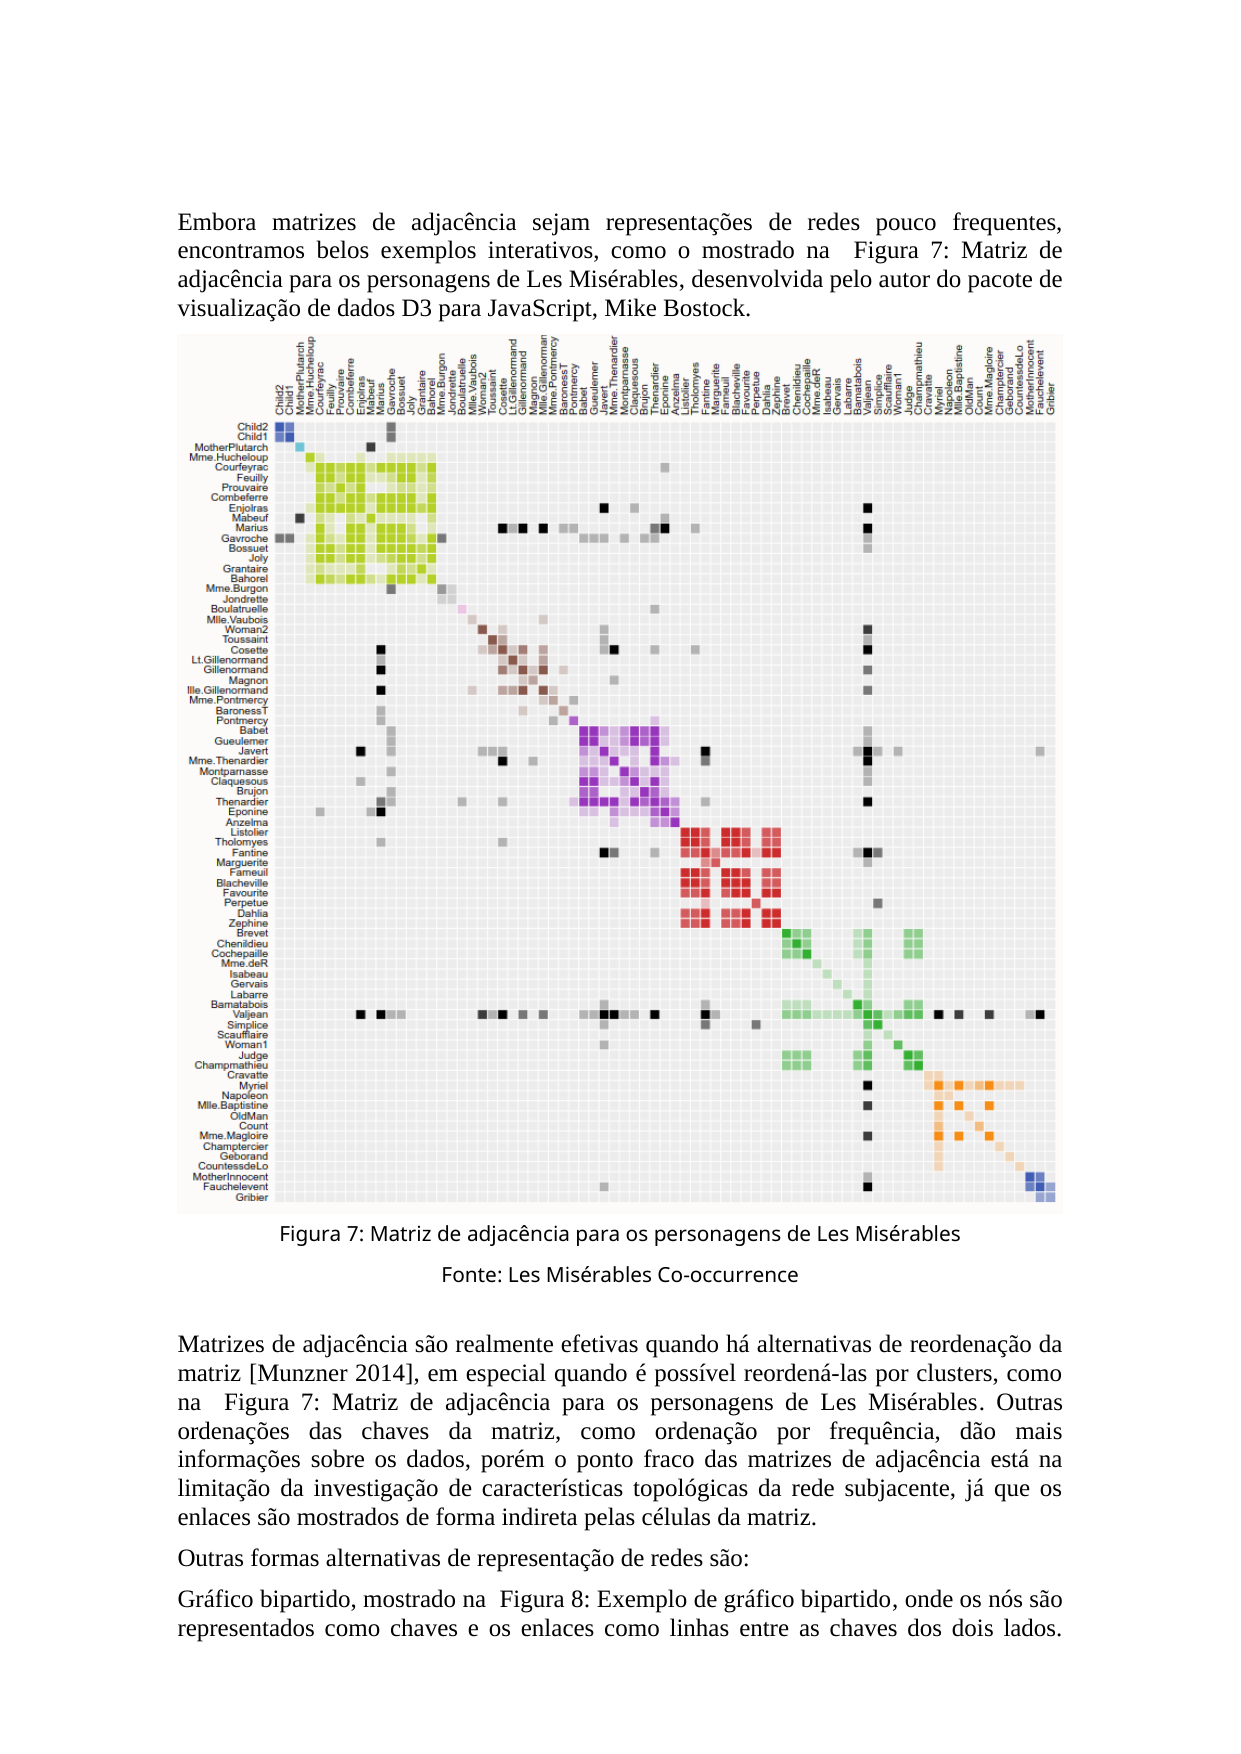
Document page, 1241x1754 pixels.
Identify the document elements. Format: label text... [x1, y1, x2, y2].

text Gráfico bipartido, mostrado na Figura 8: Exemplo de gráfico bipartido, onde os nós são representados como chaves e os enlaces como linhas entre as chaves dos dois lados. [177, 1584, 1063, 1642]
text Fonte: Les Misérables Co-occurrence [177, 1260, 1063, 1288]
text Embora matrizes de adjacência sejam representações de redes pouco frequentes, encontramos belos exemplos interativos, como o mostrado na Figura 7: Matriz de adjacência para os personagens de Les Misérables, desenvolvida pelo autor do pacote de visualização de dados D3 para JavaScript, Mike Bostock. [177, 207, 1063, 322]
text Matrizes de adjacência são realmente efetivas quando há alternativas de reordenação da matriz [Munzner 2014], em especial quando é possível reordená-las por clusters, como na Figura 7: Matriz de adjacência para os personagens de Les Misérables. Outras ordenações das chaves da matriz, como ordenação por frequência, dão mais informações sobre os dados, porém o ponto fraco das matrizes de adjacência está na limitação da investigação de características topológicas da rede subjacente, já que os enlaces são mostrados de forma indireta pelas células da matriz. [177, 1329, 1063, 1531]
picture [177, 334, 1063, 1214]
text Outras formas alternativas de representação de redes são: [177, 1543, 1063, 1572]
text Figura 7: Matriz de adjacência para os personagens de Les Misérables [177, 1214, 1063, 1247]
